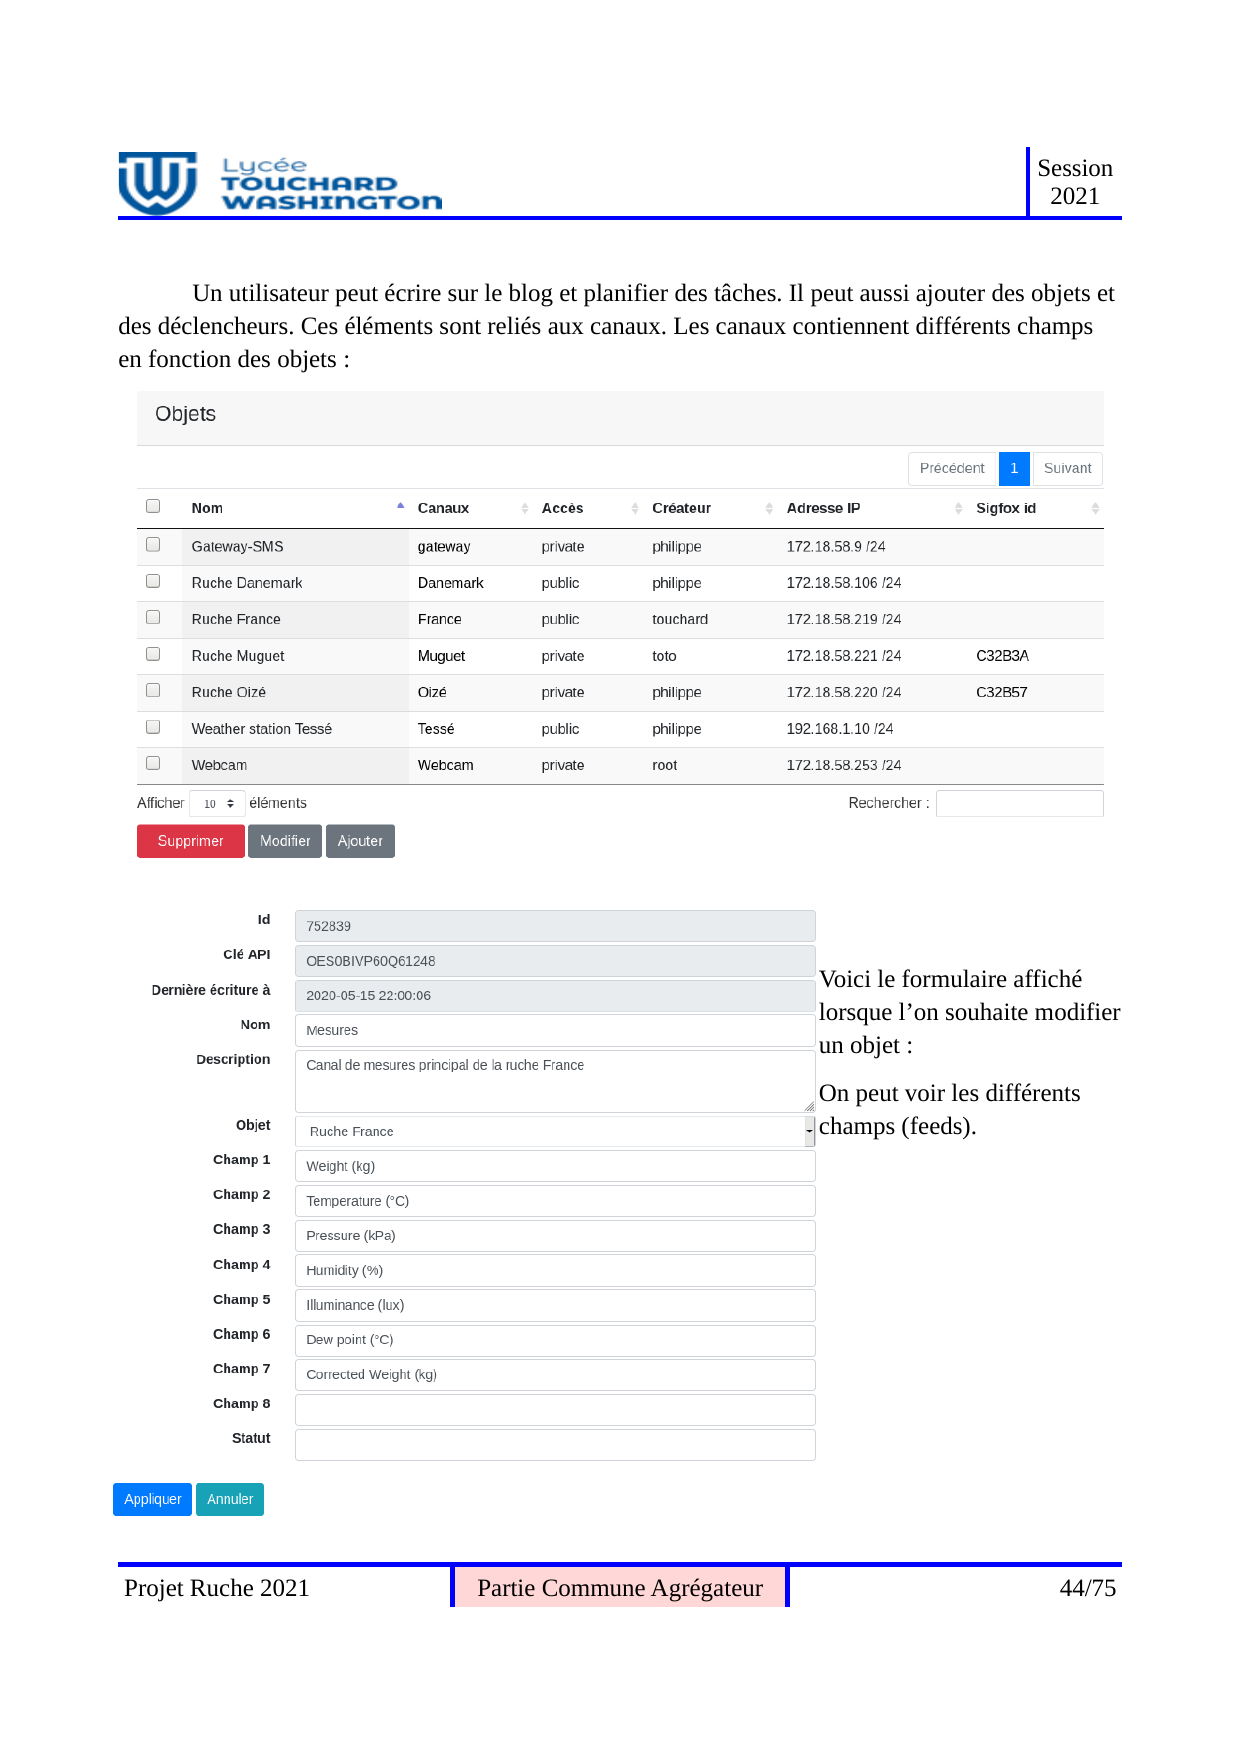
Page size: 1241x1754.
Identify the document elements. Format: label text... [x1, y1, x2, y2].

picture [118, 383, 1123, 865]
text Voici le formulaire affiché lorsque l’on souhaite modifier un objet : [819, 964, 1122, 1059]
text On peut voir les différents champs (feeds). [819, 1078, 1122, 1140]
picture [109, 906, 819, 1523]
picture [118, 152, 442, 216]
text Un utilisateur peut écrire sur le blog et planifier des tâches. Il peut aussi ajouter des objets et des déclencheurs. Ces éléments sont reliés aux canaux. Les canaux contiennent différents champs en fonction des objets : [118, 278, 1122, 373]
